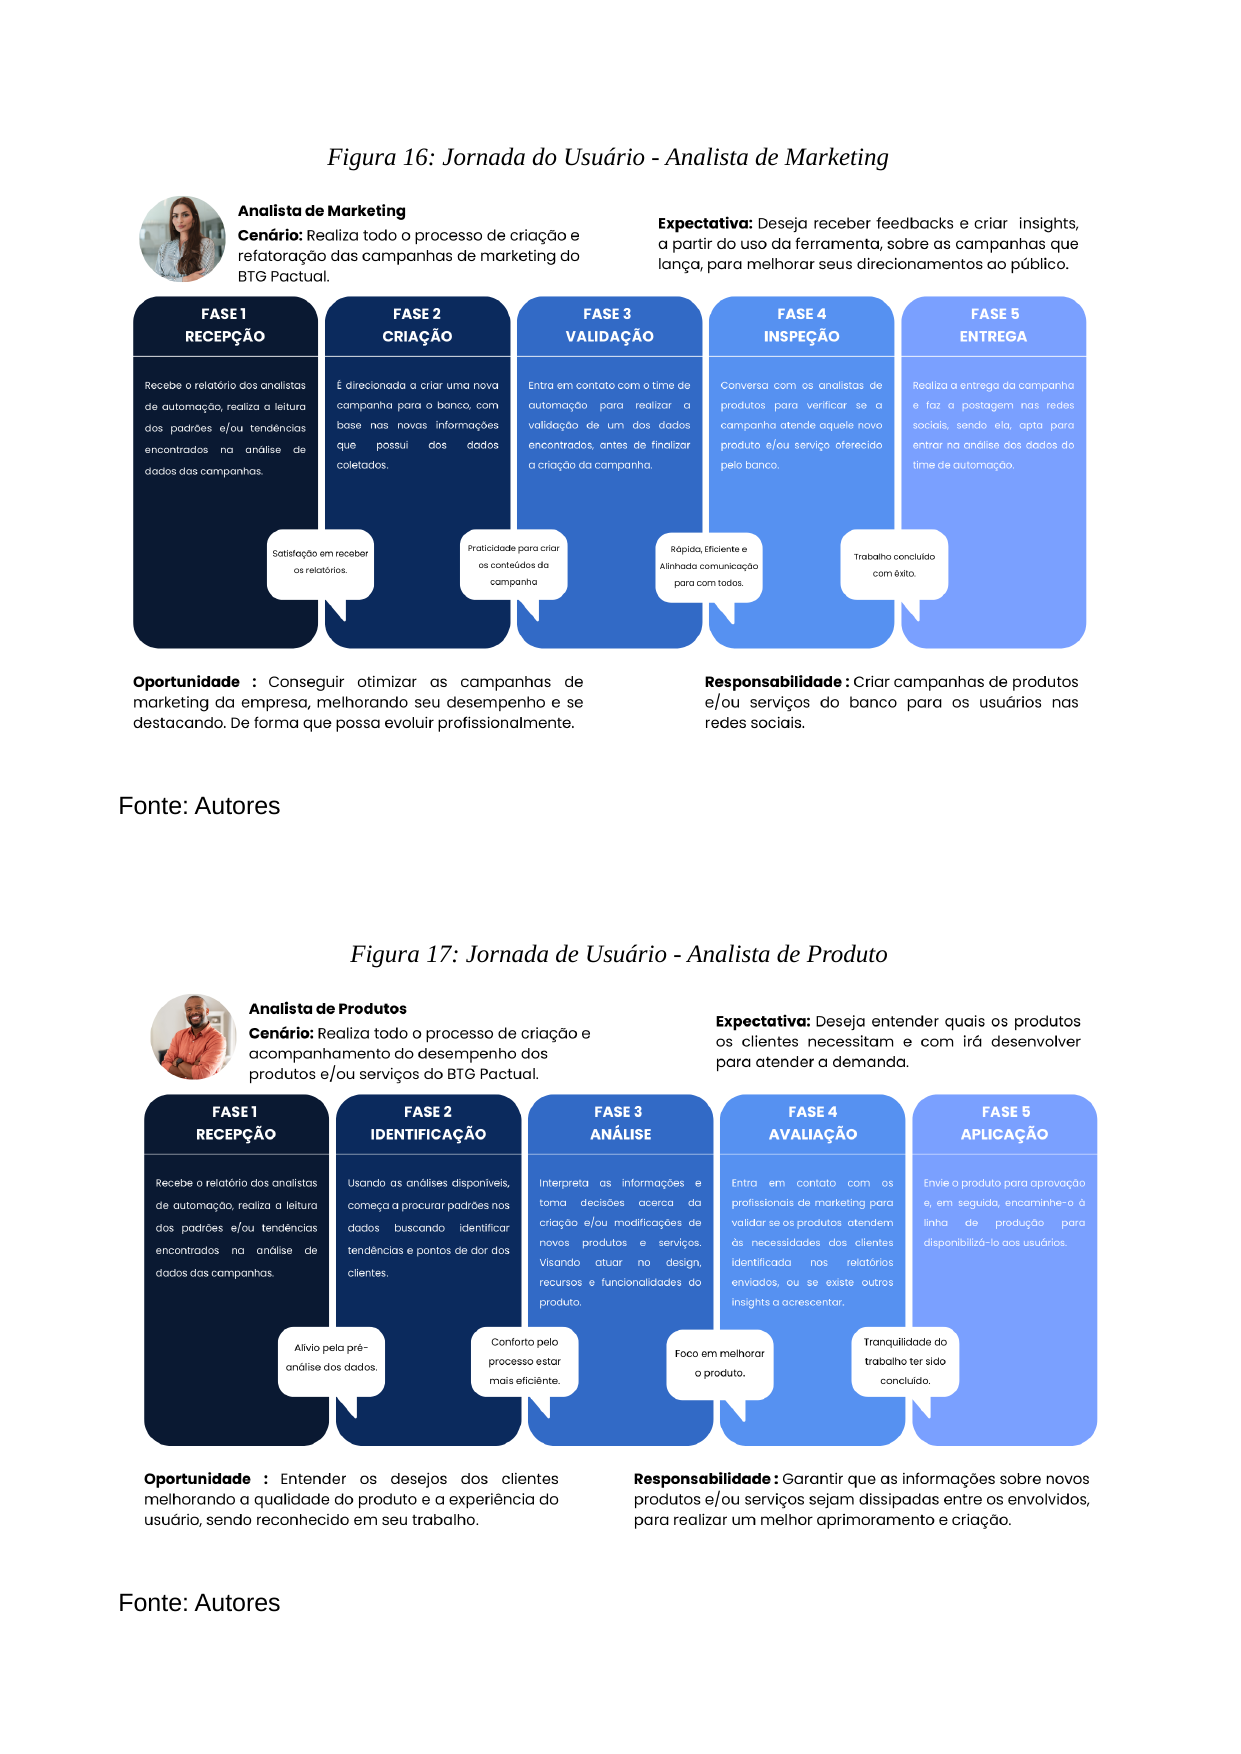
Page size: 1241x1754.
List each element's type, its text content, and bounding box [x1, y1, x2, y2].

text Figura 16: Jornada do Usuário - Analista de Marketing [107, 142, 1111, 170]
text [118, 968, 1122, 980]
text [118, 906, 1122, 939]
text Fonte: Autores [107, 118, 1122, 819]
text Fonte: Autores [118, 1545, 1122, 1617]
picture [118, 980, 1123, 1545]
text Figura 17: Jornada de Usuário - Analista de Produto [118, 939, 1122, 968]
picture [107, 182, 1112, 748]
